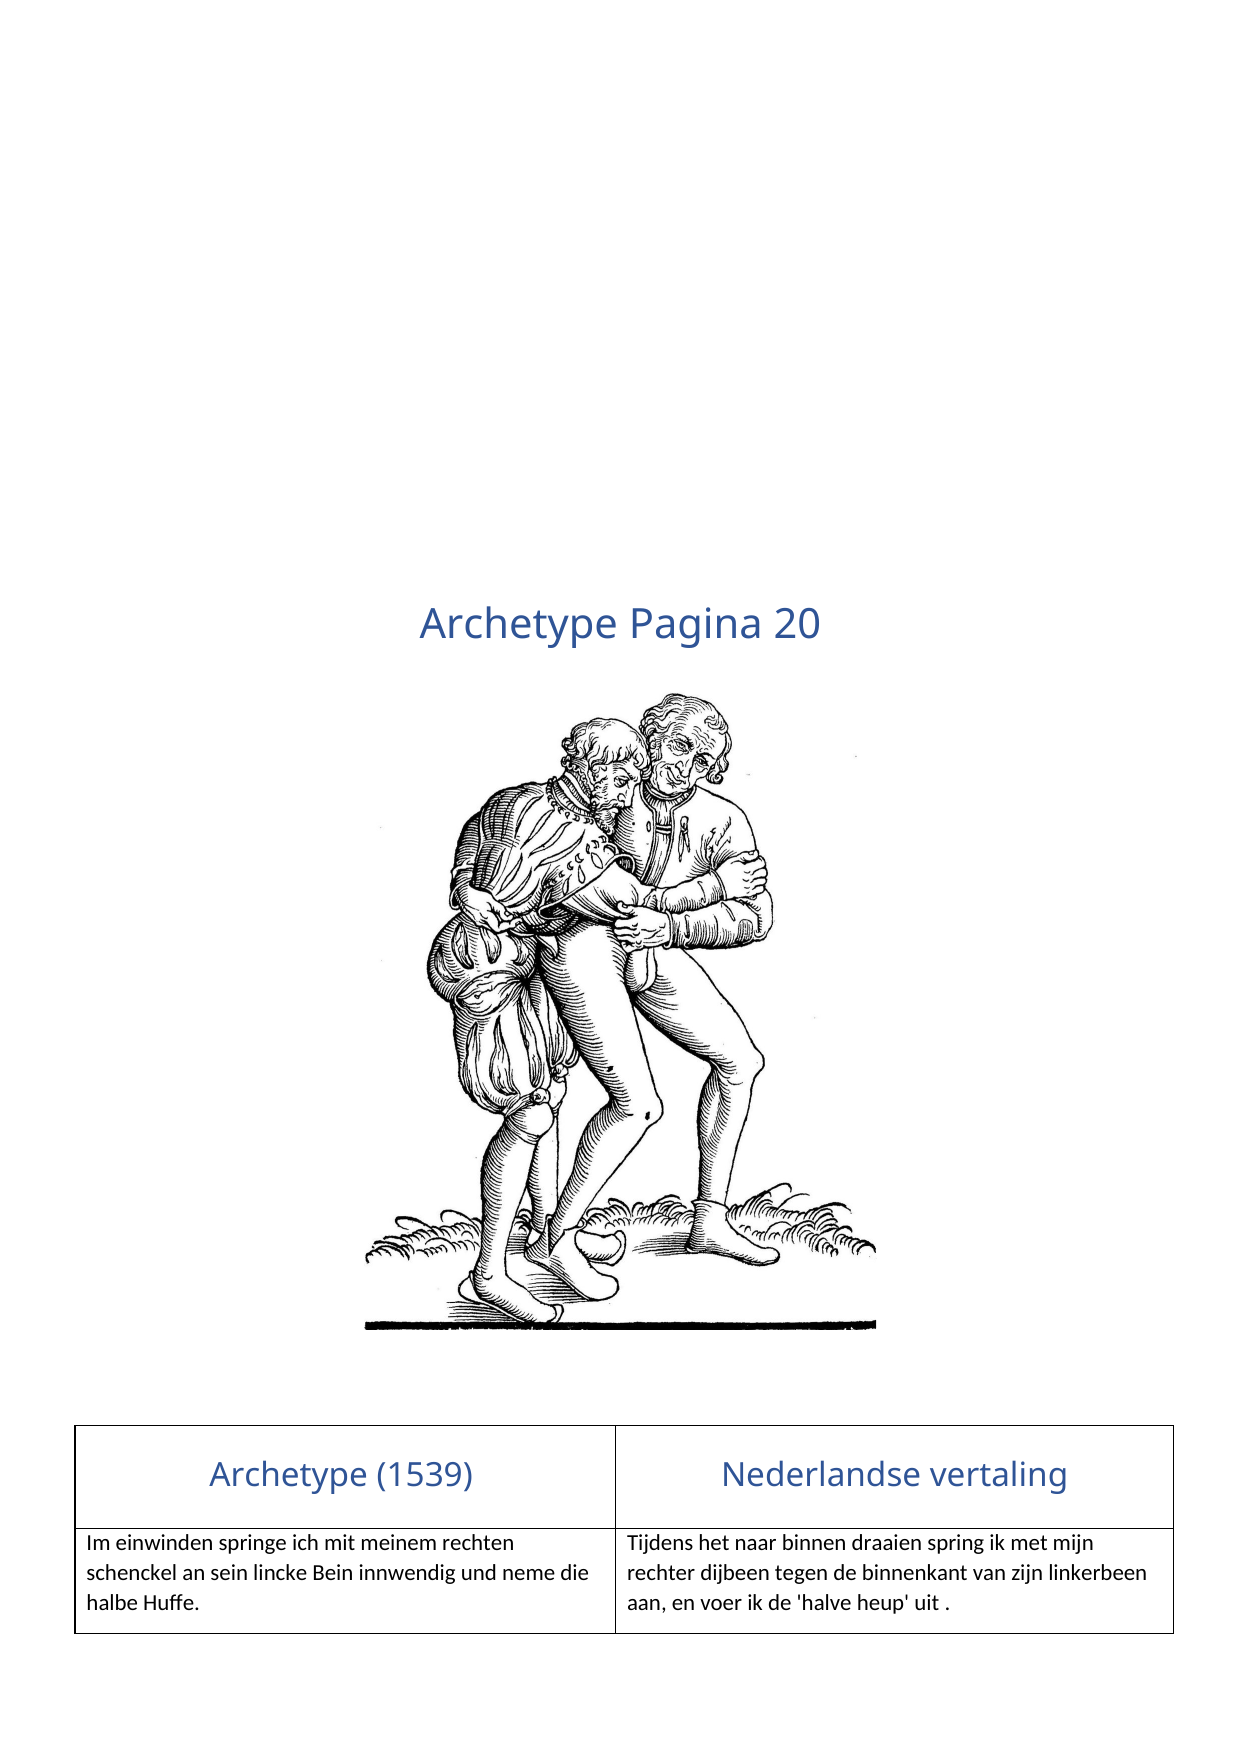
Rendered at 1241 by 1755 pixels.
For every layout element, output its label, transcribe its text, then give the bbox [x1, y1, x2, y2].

subtitle Archetype Pagina 20 [75, 594, 1165, 650]
table_cell Tijdens het naar binnen draaien spring ik met mijn rechter dijbeen tegen de binnenkant van zijn linkerbeen aan, en voer ik de 'halve heup' uit . [616, 1529, 1173, 1633]
table_header Archetype (1539) [76, 1426, 615, 1527]
table_cell Im einwinden springe ich mit meinem rechten schenckel an sein lincke Bein innwendig und neme die halbe Huffe. [76, 1529, 615, 1633]
table_header Nederlandse vertaling [616, 1426, 1173, 1527]
picture [364, 654, 877, 1330]
